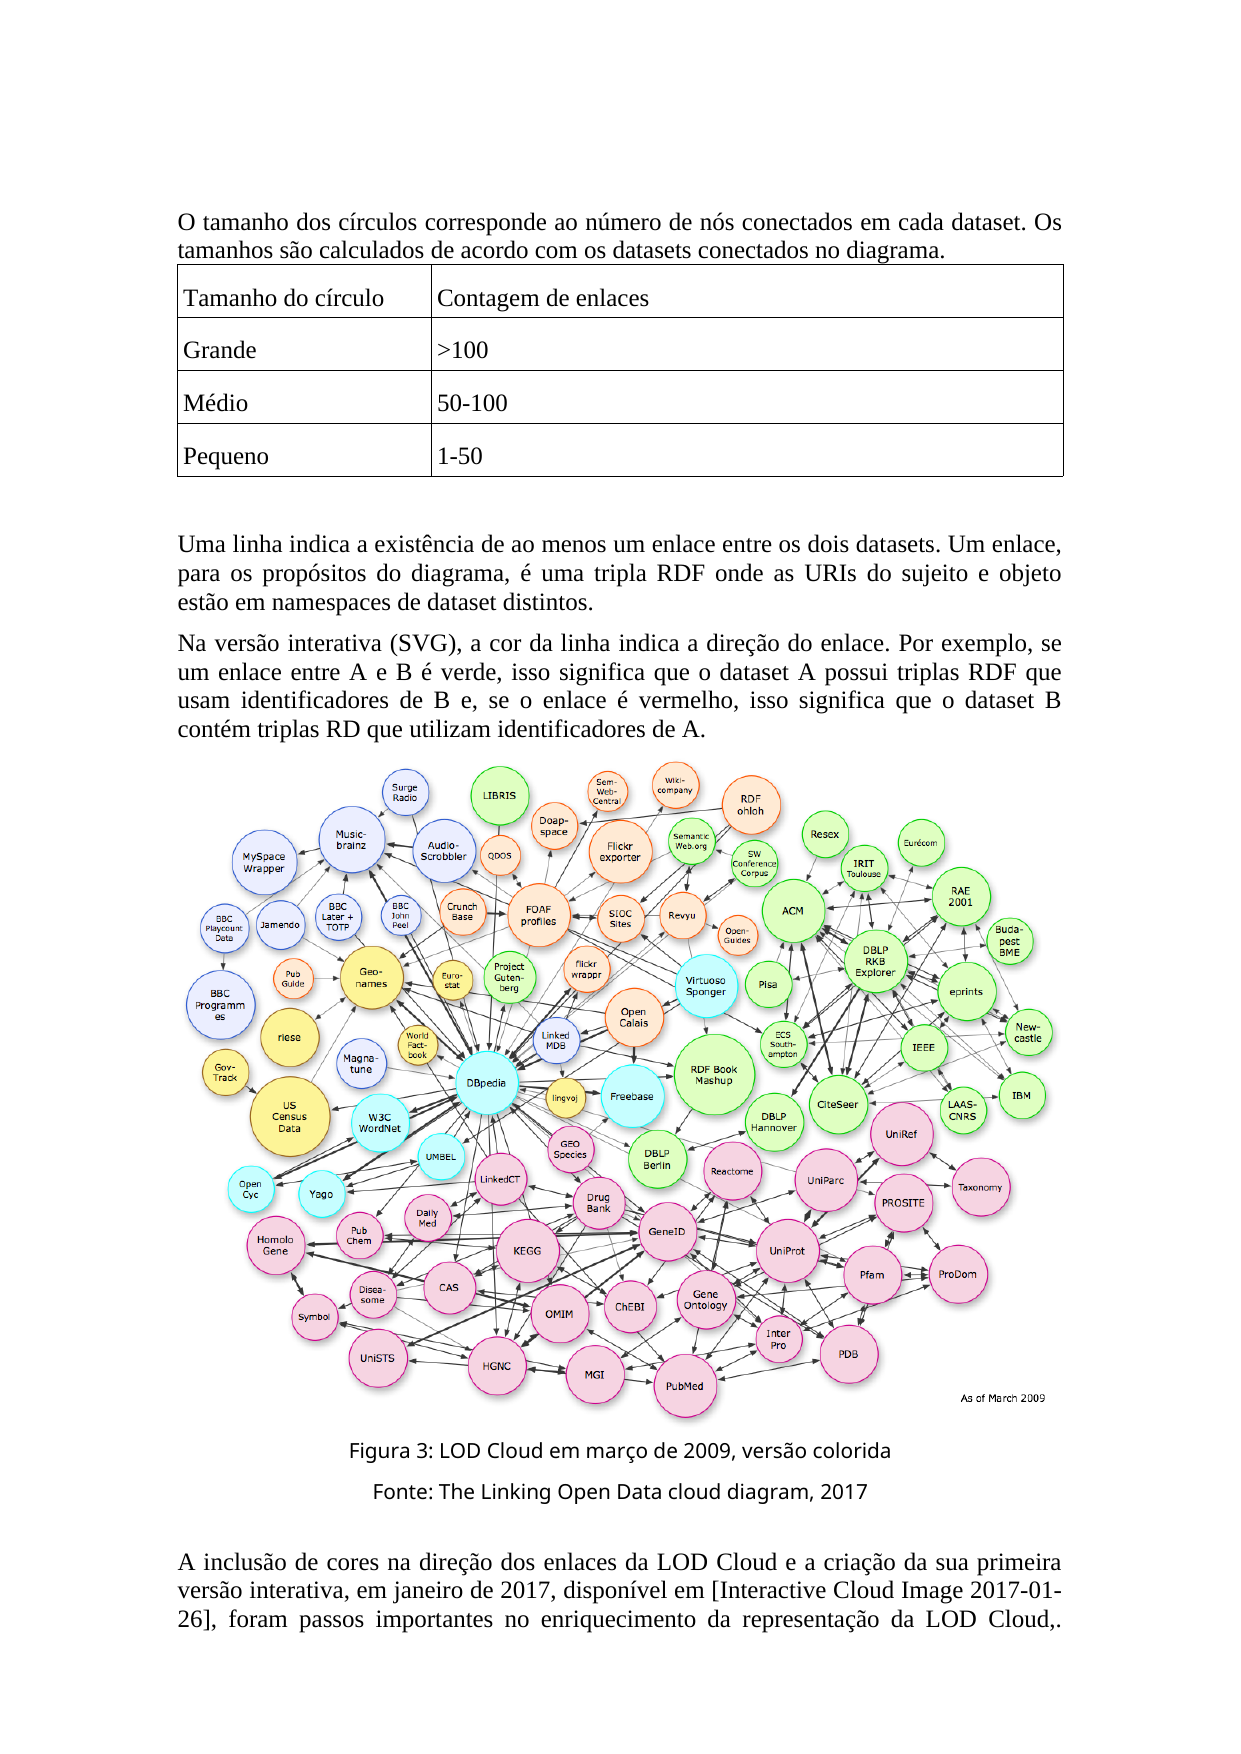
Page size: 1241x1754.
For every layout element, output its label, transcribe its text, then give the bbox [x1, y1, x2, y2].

table_cell Médio [178, 371, 431, 423]
text Figura 3: LOD Cloud em março de 2009, versão colorida [177, 1431, 1063, 1464]
text A inclusão de cores na direção dos enlaces da LOD Cloud e a criação da sua primeira versão interativa, em janeiro de 2017, disponível em [Interactive Cloud Image 2017-01-26], foram passos importantes no enriquecimento da representação da LOD Cloud,. [177, 1547, 1063, 1633]
table_cell Pequeno [178, 424, 431, 476]
text O tamanho dos círculos corresponde ao número de nós conectados em cada dataset. Os tamanhos são calculados de acordo com os datasets conectados no diagrama. [177, 207, 1063, 264]
text Uma linha indica a existência de ao menos um enlace entre os dois datasets. Um enlace, para os propósitos do diagrama, é uma tripla RDF onde as URIs do sujeito e objeto estão em namespaces de dataset distintos. [177, 529, 1063, 616]
text Na versão interativa (SVG), a cor da linha indica a direção do enlace. Por exemplo, se um enlace entre A e B é verde, isso significa que o dataset A possui triplas RDF que usam identificadores de B e, se o enlace é vermelho, isso significa que o dataset B contém triplas RD que utilizam identificadores de A. [177, 628, 1063, 743]
table_header Tamanho do círculo [178, 265, 431, 317]
table_cell 50-100 [432, 371, 1063, 423]
table_header Contagem de enlaces [432, 265, 1063, 317]
table_cell >100 [432, 318, 1063, 370]
text Fonte: The Linking Open Data cloud diagram, 2017 [177, 1477, 1063, 1505]
table_cell 1-50 [432, 424, 1063, 476]
table_cell Grande [178, 318, 431, 370]
picture [177, 755, 1063, 1431]
